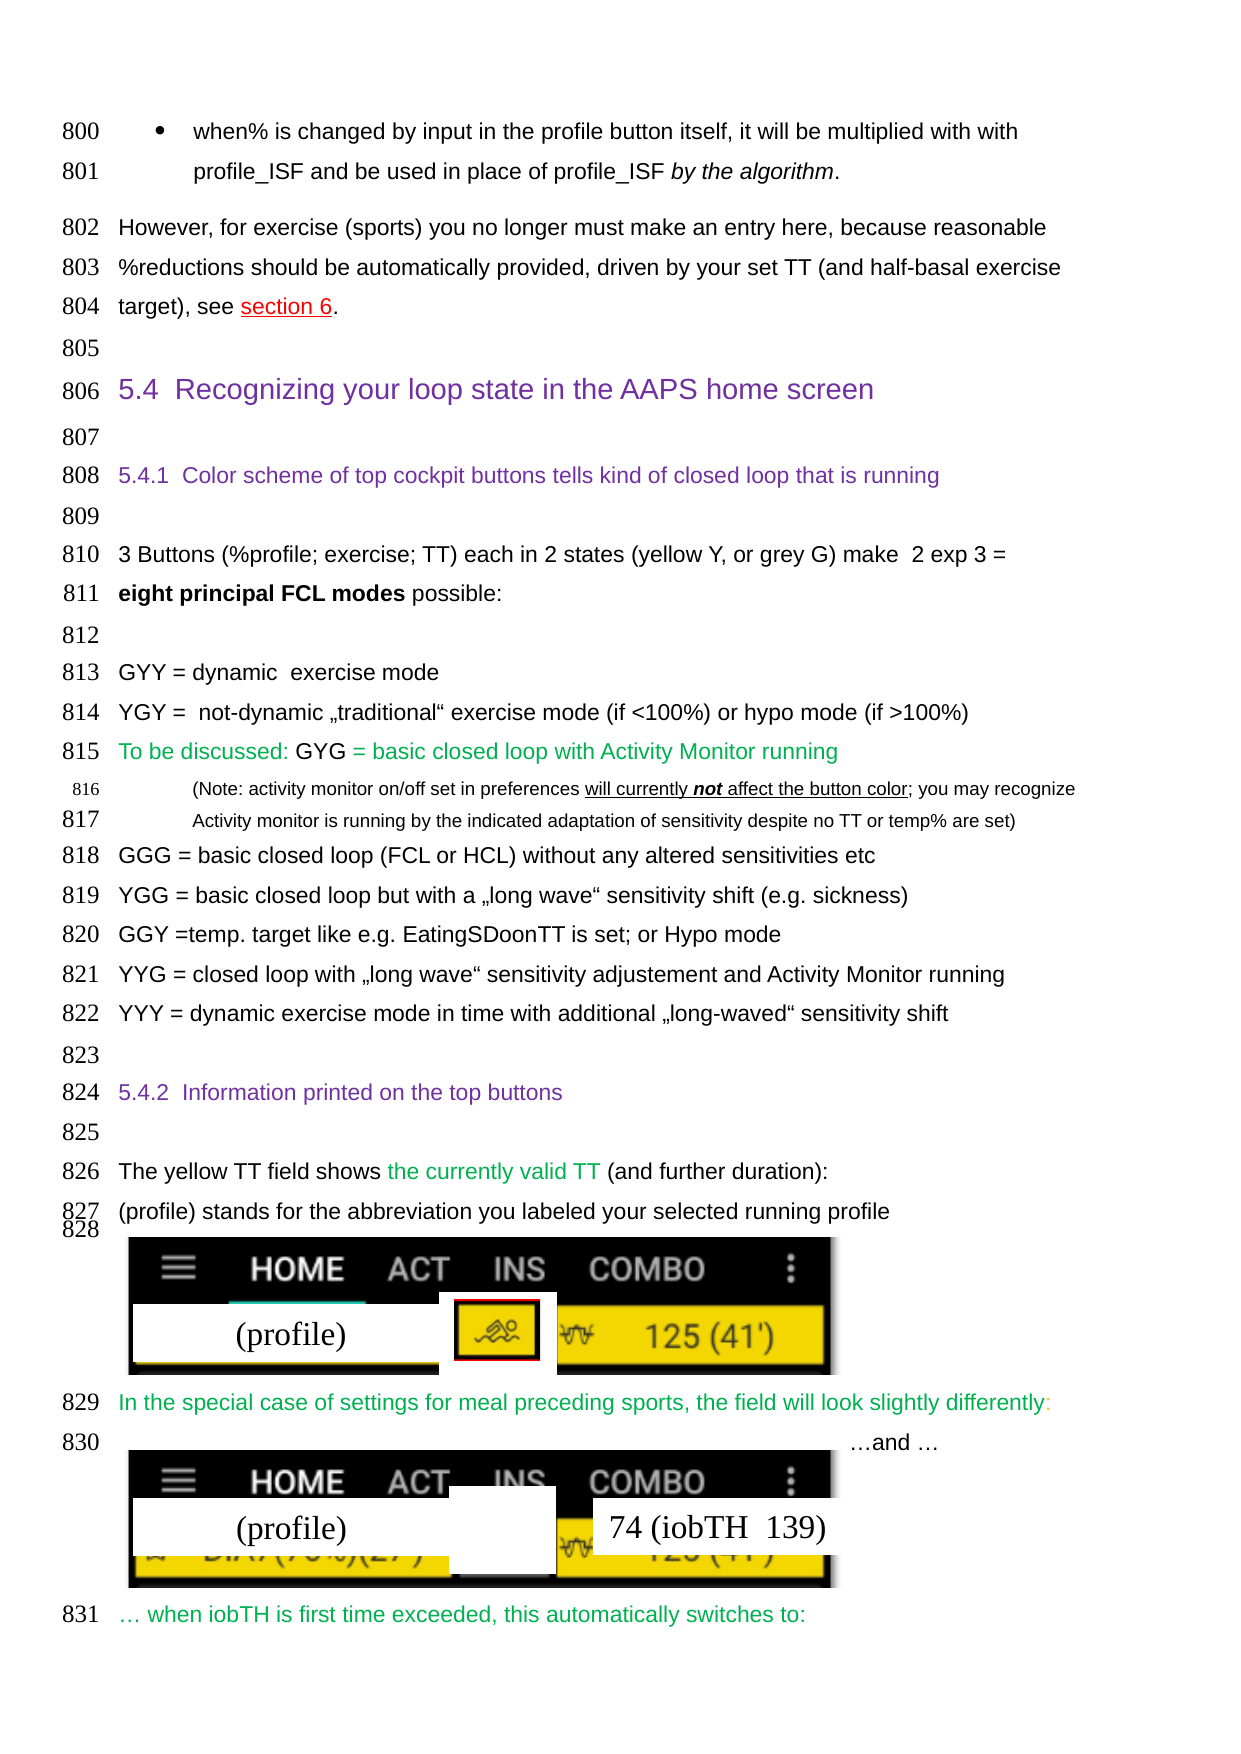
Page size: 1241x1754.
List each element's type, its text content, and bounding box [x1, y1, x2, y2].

text The yellow TT field shows the currently valid TT (and further duration): [118, 1158, 1122, 1184]
text However, for exercise (sports) you no longer must make an entry here, because reasonable %reductions should be automatically provided, driven by your set TT (and half-basal exercise target), see section 6. [118, 214, 1122, 319]
text …and … [118, 1428, 1122, 1587]
text 5.4.1 Color scheme of top cockpit buttons tells kind of closed loop that is running [118, 462, 1122, 488]
text … when iobTH is first time exceeded, this automatically switches to: [118, 1601, 1122, 1627]
list when% is changed by input in the profile button itself, it will be multiplied with with profile_ISF and be used in place of profile_ISF by the algorithm. [156, 118, 1122, 184]
text 74 (iobTH 139) [608, 1507, 827, 1546]
text (profile) [148, 1508, 434, 1546]
text GYY = dynamic exercise mode [118, 659, 1122, 686]
text GGY =temp. target like e.g. EatingSDoonTT is set; or Hypo mode [118, 921, 1122, 948]
text 5.4 Recognizing your loop state in the AAPS home screen [118, 372, 1122, 406]
text In the special case of settings for meal preceding sports, the field will look slightly differently: [118, 1389, 1122, 1415]
text GGG = basic closed loop (FCL or HCL) without any altered sensitivities etc [118, 842, 1122, 869]
text 5.4.2 Information printed on the top buttons (if extended design for FCL cockpit is already launched) [118, 1079, 1122, 1145]
text To be discussed: GYG = basic closed loop with Activity Monitor running [118, 738, 1122, 765]
text YGG = basic closed loop but with a „long wave“ sensitivity shift (e.g. sickness) [118, 882, 1122, 908]
text YGY = not-dynamic „traditional“ exercise mode (if <100%) or hypo mode (if >100%) [118, 699, 1122, 725]
text 3 Buttons (%profile; exercise; TT) each in 2 states (yellow Y, or grey G) make 2 exp 3 = eight principal FCL modes possible: [118, 541, 1122, 607]
text YYG = closed loop with „long wave“ sensitivity adjustement and Activity Monitor running [118, 961, 1122, 987]
text (Note: activity monitor on/off set in preferences will currently not affect the button color; you may recognize Activity monitor is running by the indicated adaptation of sensitivity despite no TT or temp% are set) [192, 778, 1122, 832]
text (profile) stands for the abbreviation you labeled your selected running profile [118, 1198, 1122, 1224]
text YYY = dynamic exercise mode in time with additional „long-waved“ sensitivity shift [118, 1000, 1122, 1027]
text (profile) [148, 1314, 434, 1352]
